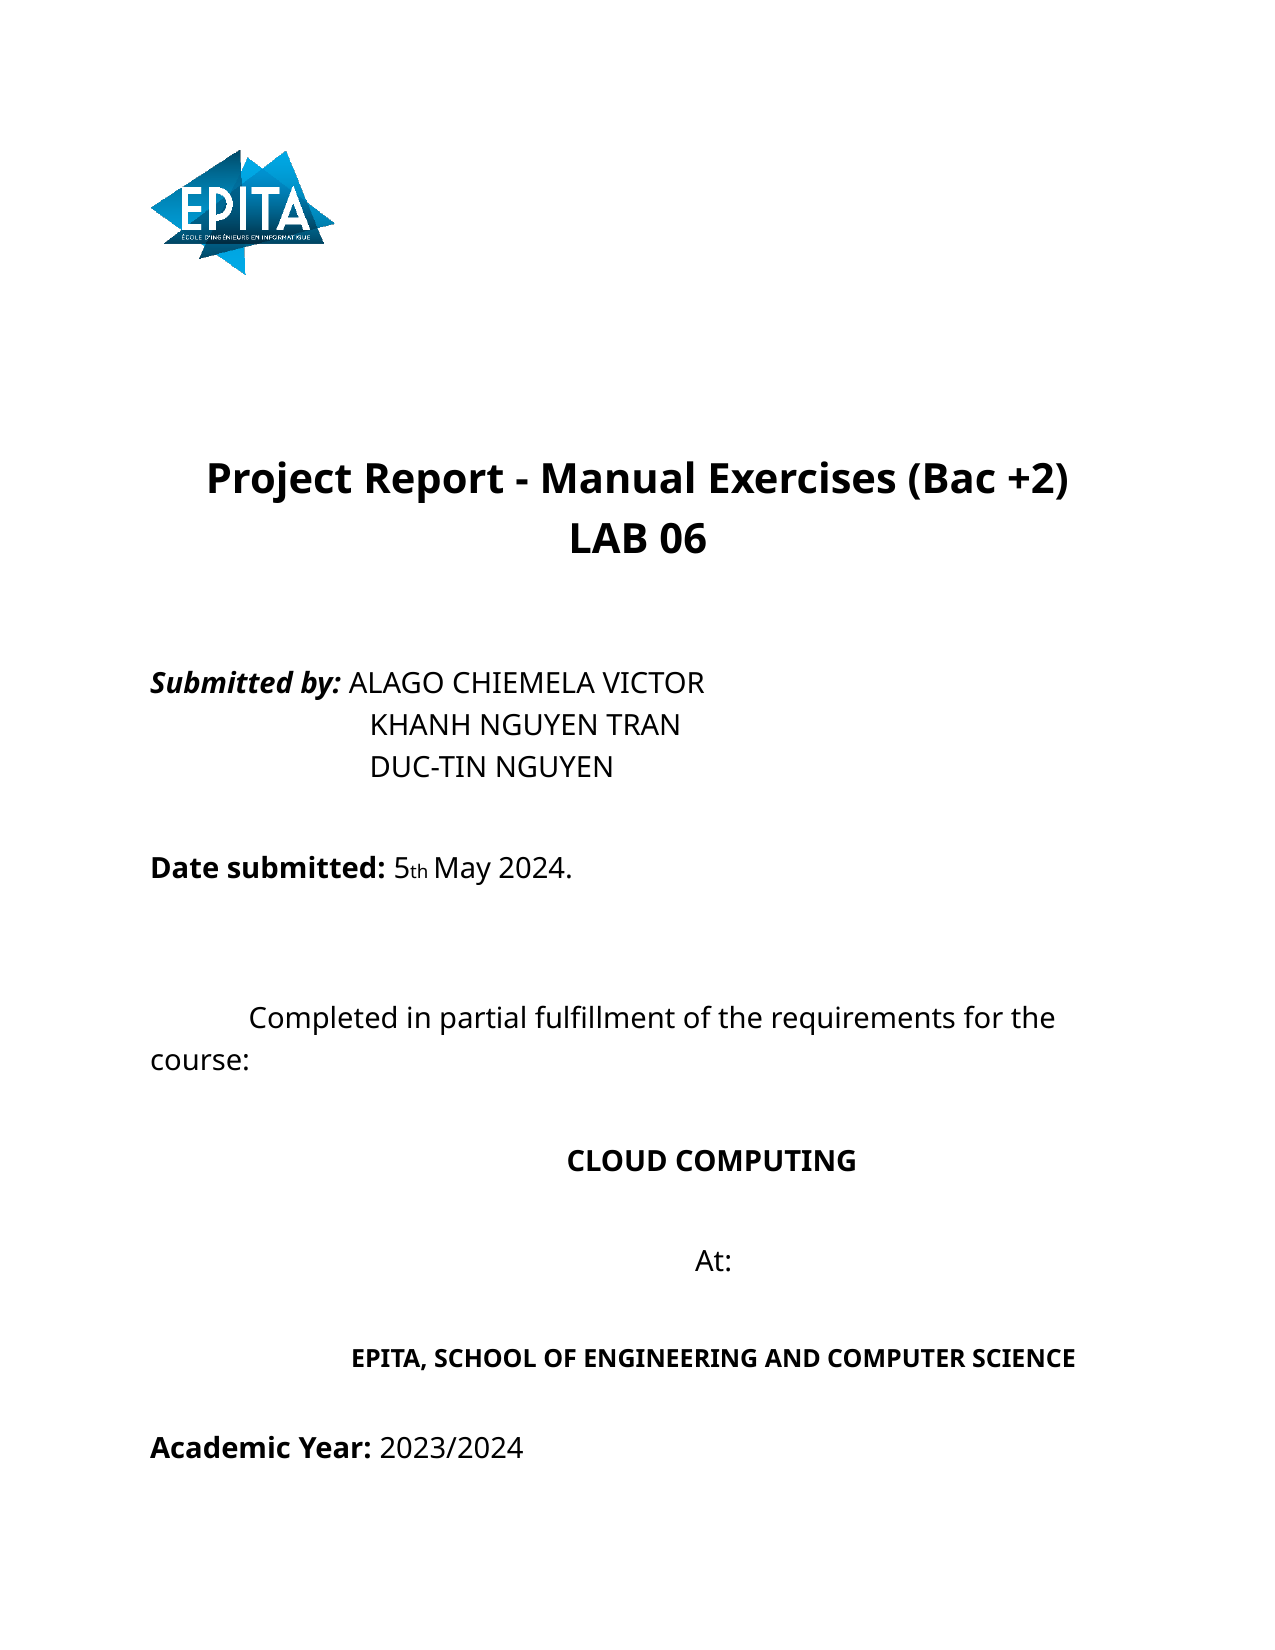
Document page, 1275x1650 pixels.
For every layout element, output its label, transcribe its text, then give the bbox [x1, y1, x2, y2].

text Completed in partial fulfillment of the requirements for the course: [150, 955, 1125, 1079]
text Project Report - Manual Exercises (Bac +2) LAB 06 [150, 449, 1125, 566]
text CLOUD COMPUTING [150, 1098, 1125, 1180]
text Submitted by: ALAGO CHIEMELA VICTOR KHANH NGUYEN TRAN DUC-TIN NGUYEN [150, 662, 1125, 786]
text EPITA, SCHOOL OF ENGINEERING AND COMPUTER SCIENCE [150, 1299, 1125, 1375]
text Date submitted: 5th May 2024. [150, 805, 1125, 887]
text At: [150, 1199, 1125, 1280]
text Academic Year: 2023/2024 [150, 1394, 1125, 1467]
